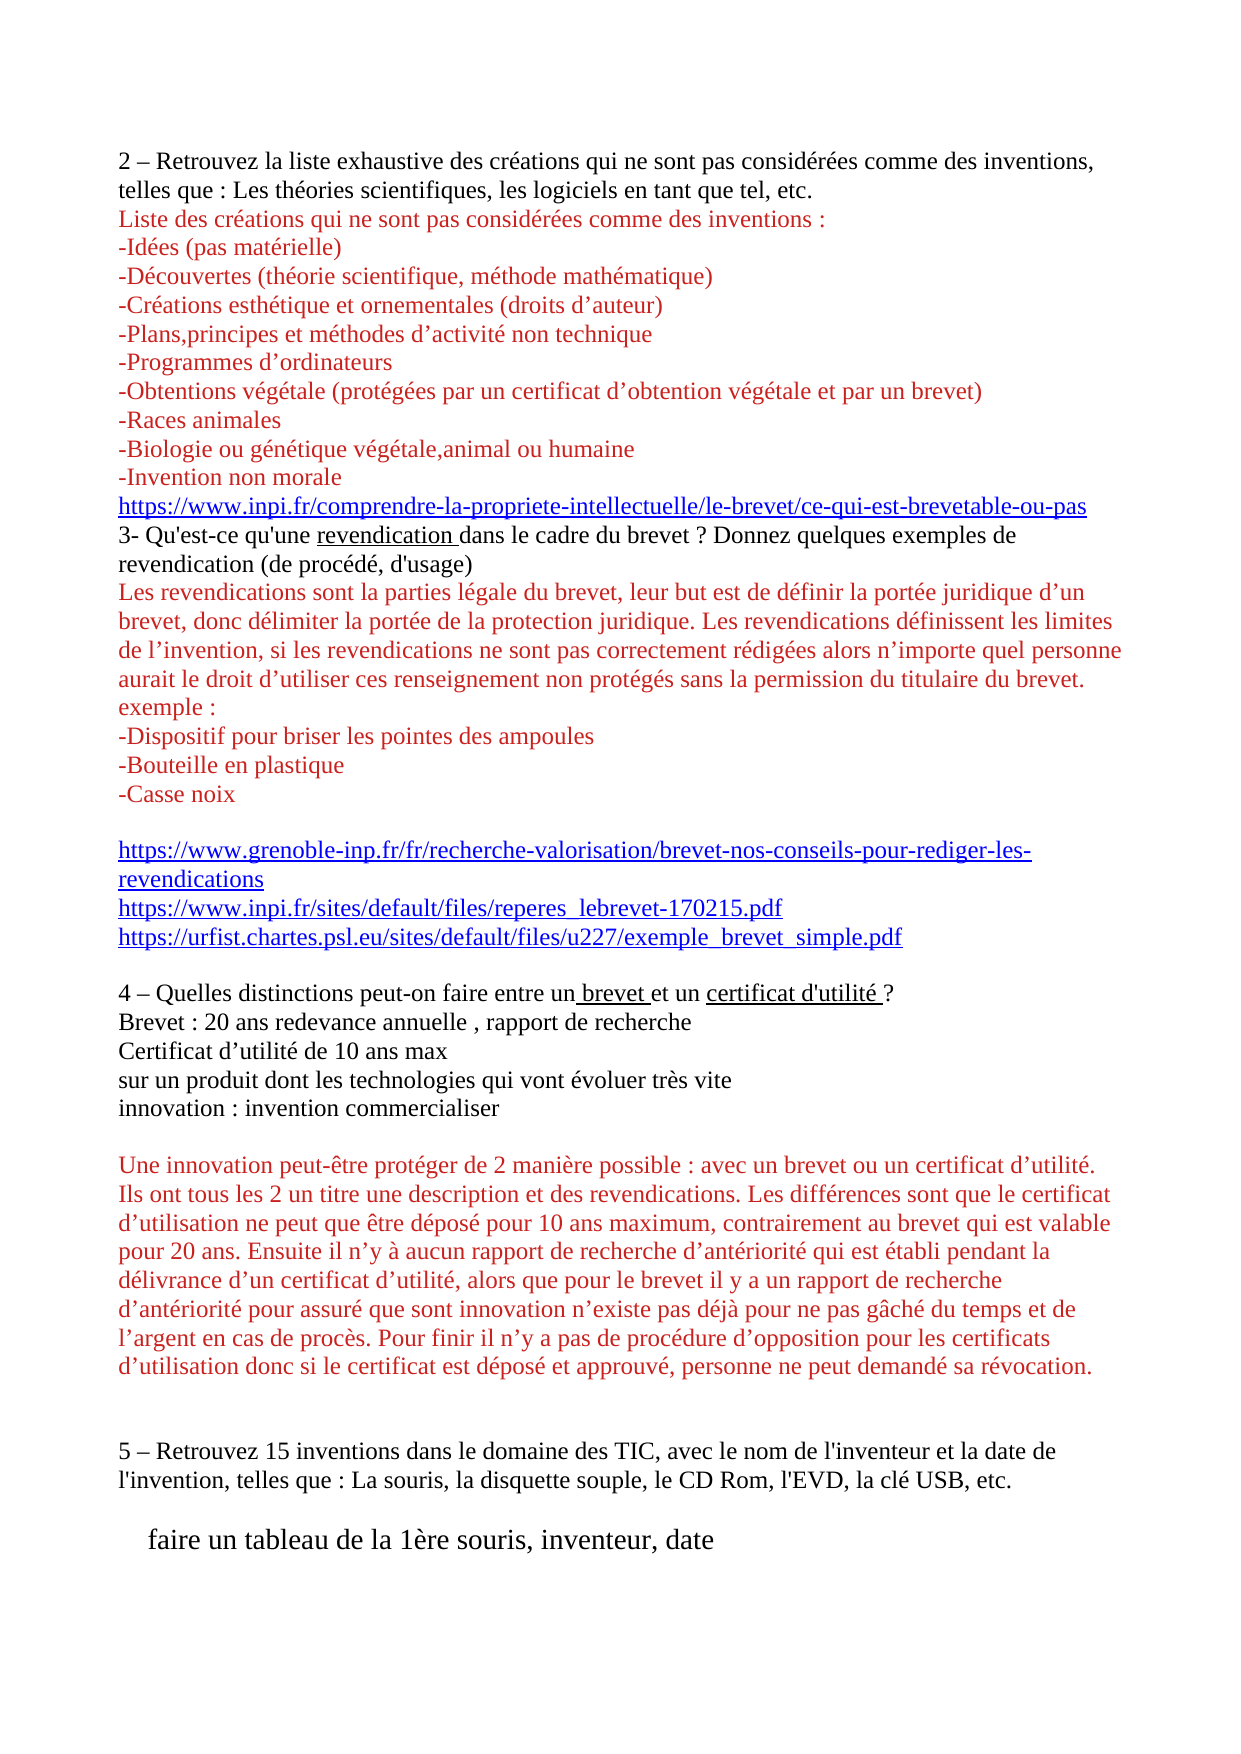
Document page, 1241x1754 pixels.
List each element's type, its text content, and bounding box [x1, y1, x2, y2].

text -Découvertes (théorie scientifique, méthode mathématique) [118, 261, 1122, 290]
text https://www.grenoble-inp.fr/fr/recherche-valorisation/brevet-nos-conseils-pour-rediger-les-revendications [118, 835, 1122, 893]
text Les revendications sont la parties légale du brevet, leur but est de définir la portée juridique d’un brevet, donc délimiter la portée de la protection juridique. Les revendications définissent les limites de l’invention, si les revendications ne sont pas correctement rédigées alors n’importe quel personne aurait le droit d’utiliser ces renseignement non protégés sans la permission du titulaire du brevet. [118, 577, 1122, 692]
text -Programmes d’ordinateurs [118, 347, 1122, 376]
text -Plans,principes et méthodes d’activité non technique [118, 319, 1122, 347]
text -Biologie ou génétique végétale,animal ou humaine [118, 434, 1122, 462]
text innovation : invention commercialiser [118, 1093, 1122, 1122]
text https://www.inpi.fr/sites/default/files/reperes_lebrevet-170215.pdf [118, 893, 1122, 922]
text faire un tableau de la 1ère souris, inventeur, date [118, 1522, 1122, 1555]
text https://urfist.chartes.psl.eu/sites/default/files/u227/exemple_brevet_simple.pdf [118, 922, 1122, 950]
text https://www.inpi.fr/comprendre-la-propriete-intellectuelle/le-brevet/ce-qui-est-brevetable-ou-pas [118, 491, 1122, 520]
text -Obtentions végétale (protégées par un certificat d’obtention végétale et par un brevet) [118, 376, 1122, 405]
text Liste des créations qui ne sont pas considérées comme des inventions : [118, 204, 1122, 232]
text -Créations esthétique et ornementales (droits d’auteur) [118, 290, 1122, 319]
text Certificat d’utilité de 10 ans max [118, 1036, 1122, 1065]
text -Idées (pas matérielle) [118, 232, 1122, 261]
text Brevet : 20 ans redevance annuelle , rapport de recherche [118, 1007, 1122, 1036]
text 3- Qu'est-ce qu'une revendication dans le cadre du brevet ? Donnez quelques exemples de revendication (de procédé, d'usage) [118, 520, 1122, 577]
text 4 – Quelles distinctions peut-on faire entre un brevet et un certificat d'utilité ? [118, 978, 1122, 1007]
text Une innovation peut-être protéger de 2 manière possible : avec un brevet ou un certificat d’utilité. [118, 1150, 1122, 1179]
text -Casse noix [118, 779, 1122, 807]
text -Races animales [118, 405, 1122, 434]
text 5 – Retrouvez 15 inventions dans le domaine des TIC, avec le nom de l'inventeur et la date de l'invention, telles que : La souris, la disquette souple, le CD Rom, l'EVD, la clé USB, etc. [118, 1436, 1122, 1494]
text -Invention non morale [118, 462, 1122, 491]
text -Bouteille en plastique [118, 750, 1122, 779]
text exemple : [118, 692, 1122, 721]
text Ils ont tous les 2 un titre une description et des revendications. Les différences sont que le certificat d’utilisation ne peut que être déposé pour 10 ans maximum, contrairement au brevet qui est valable pour 20 ans. Ensuite il n’y à aucun rapport de recherche d’antériorité qui est établi pendant la délivrance d’un certificat d’utilité, alors que pour le brevet il y a un rapport de recherche d’antériorité pour assuré que sont innovation n’existe pas déjà pour ne pas gâché du temps et de l’argent en cas de procès. Pour finir il n’y a pas de procédure d’opposition pour les certificats d’utilisation donc si le certificat est déposé et approuvé, personne ne peut demandé sa révocation. [118, 1179, 1122, 1380]
text sur un produit dont les technologies qui vont évoluer très vite [118, 1065, 1122, 1093]
text -Dispositif pour briser les pointes des ampoules [118, 721, 1122, 750]
text 2 – Retrouvez la liste exhaustive des créations qui ne sont pas considérées comme des inventions, telles que : Les théories scientifiques, les logiciels en tant que tel, etc. [118, 146, 1122, 204]
